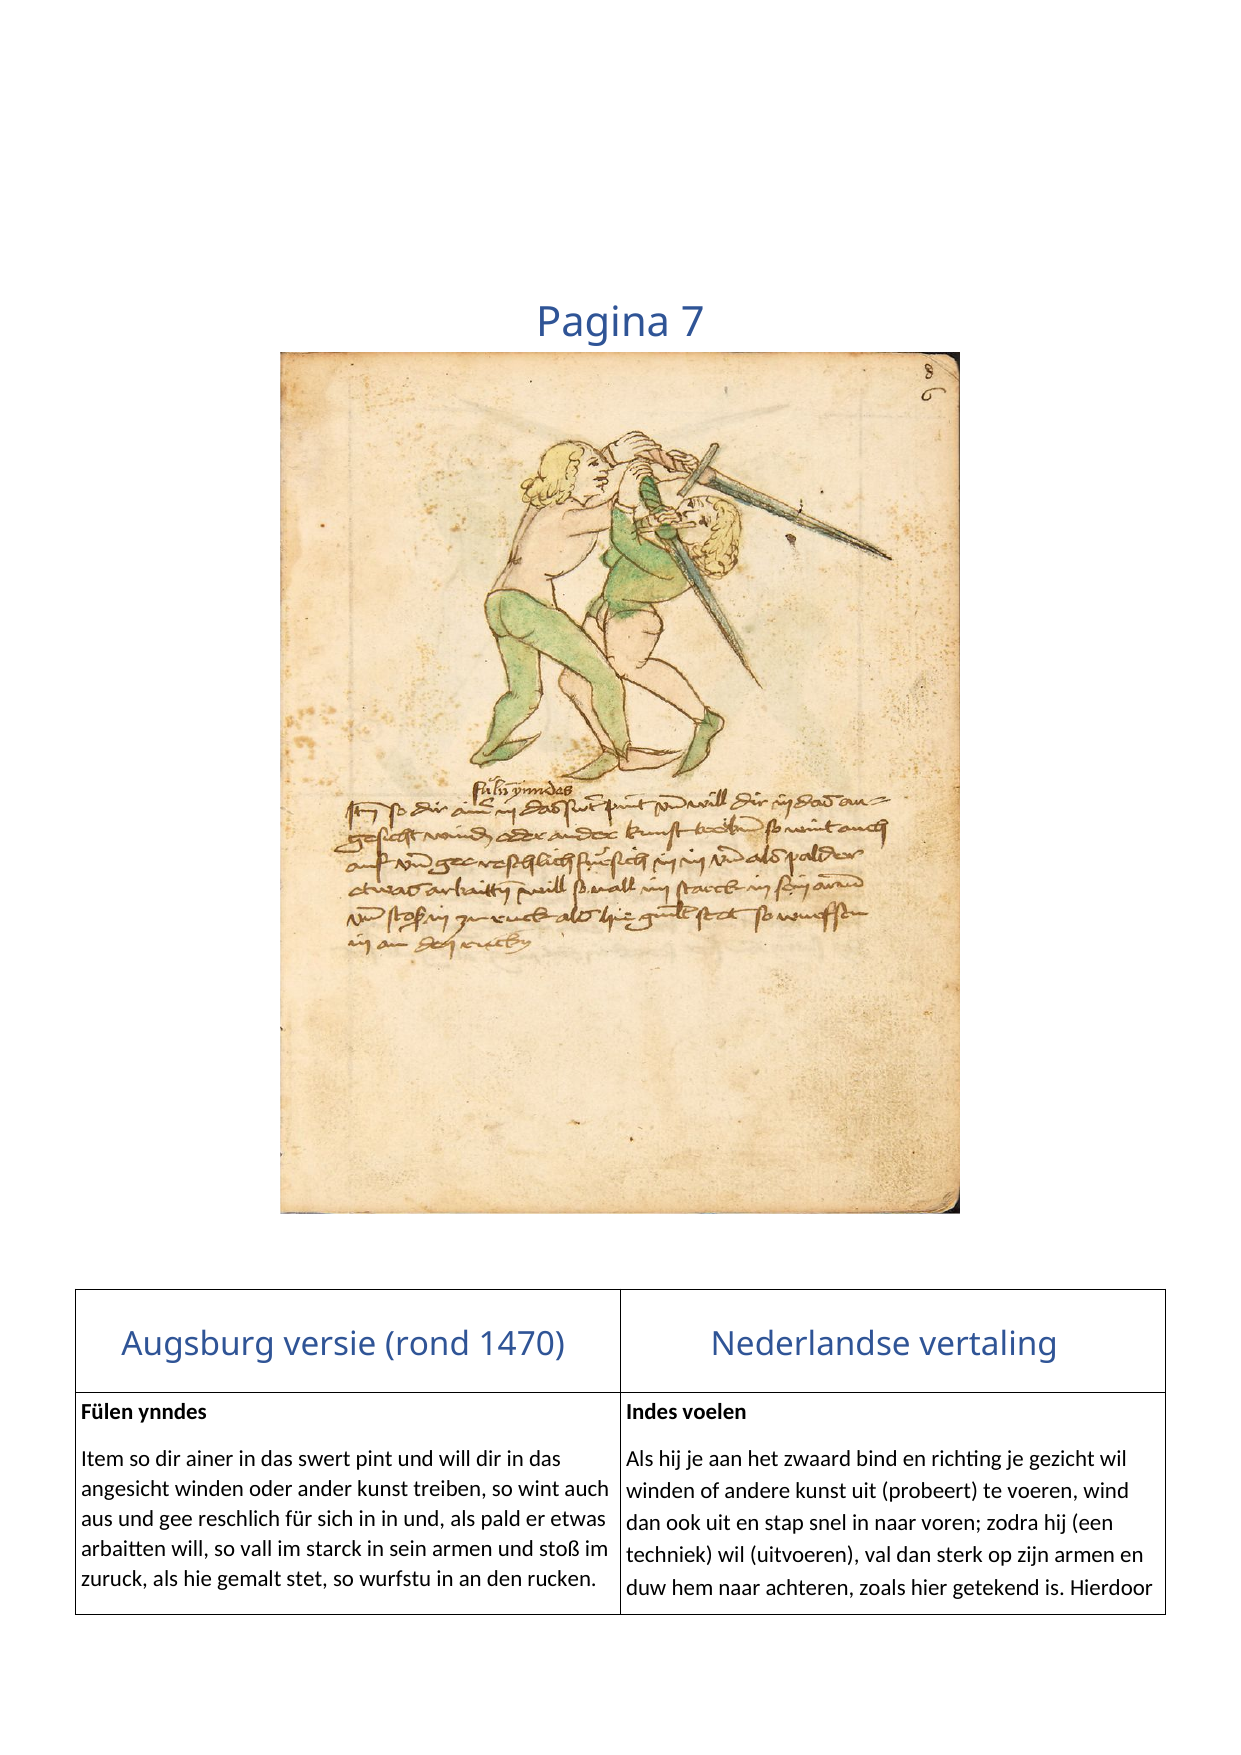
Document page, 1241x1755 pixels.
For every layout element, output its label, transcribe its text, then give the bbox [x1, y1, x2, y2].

table_header Nederlandse vertaling [621, 1290, 1165, 1392]
subtitle Pagina 7 [75, 292, 1165, 349]
picture [280, 352, 960, 1214]
table_header Augsburg versie (rond 1470) [76, 1290, 620, 1392]
table_cell Fülen ynndes Item so dir ainer in das swert pint und will dir in das angesicht winden oder ander kunst treiben, so wint auch aus und gee reschlich für sich in in und, als pald er etwas arbaitten will, so vall im starck in sein armen und stoß im zuruck, als hie gemalt stet, so wurfstu in an den rucken. [76, 1393, 620, 1614]
table_cell Indes voelen Als hij je aan het zwaard bind en richting je gezicht wil winden of andere kunst uit (probeert) te voeren, wind dan ook uit en stap snel in naar voren; zodra hij (een techniek) wil (uitvoeren), val dan sterk op zijn armen en duw hem naar achteren, zoals hier getekend is. Hierdoor [621, 1393, 1165, 1614]
